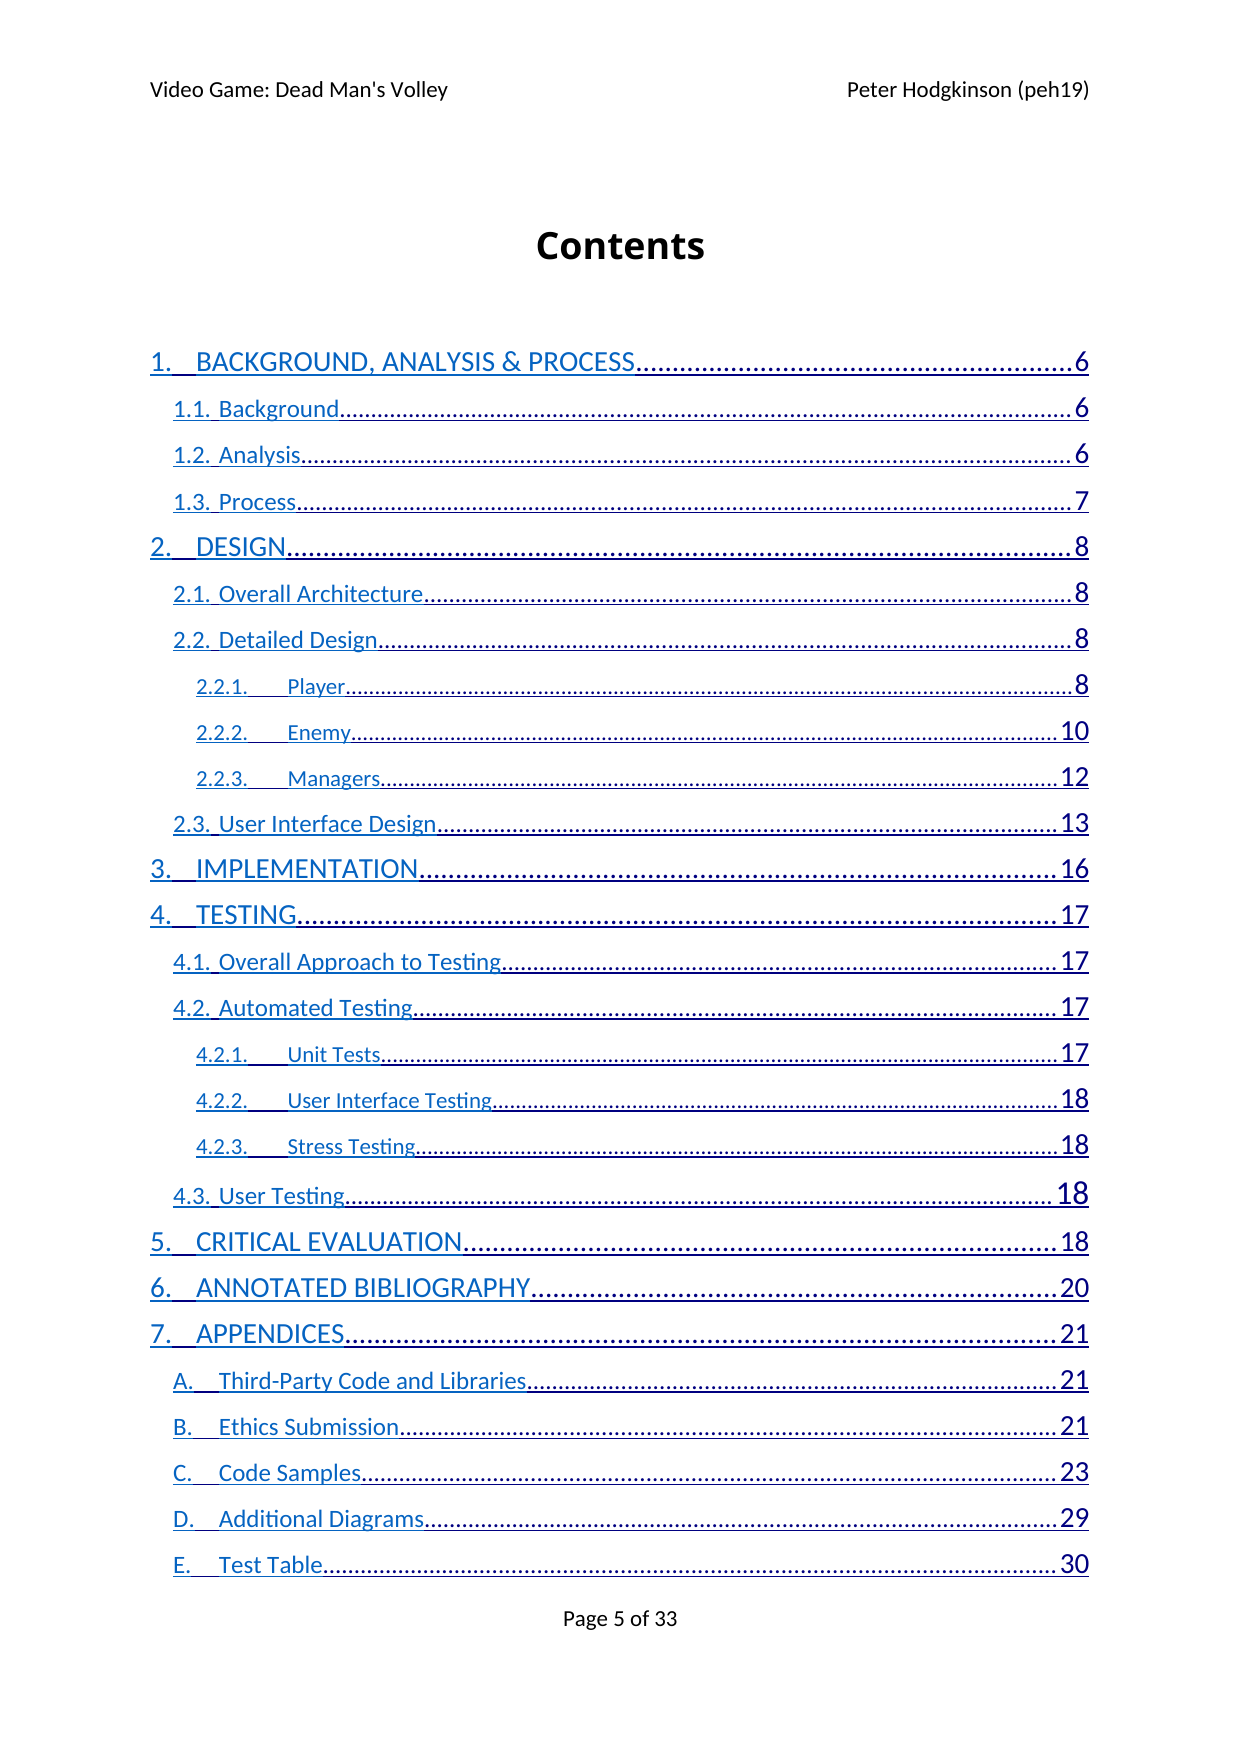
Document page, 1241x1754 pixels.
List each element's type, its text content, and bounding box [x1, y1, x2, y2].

text 2.1. Overall Architecture 8 [173, 574, 1090, 609]
text 4.2.2. User Interface Testing 18 [196, 1080, 1090, 1116]
text 4. TESTING 17 [150, 896, 1090, 932]
subtitle Contents [150, 220, 1090, 271]
text 2.2. Detailed Design 8 [173, 620, 1090, 655]
text A. Third-Party Code and Libraries 21 [173, 1361, 1090, 1397]
text 4.2.1. Unit Tests 17 [196, 1034, 1090, 1070]
text 3. IMPLEMENTATION 16 [150, 850, 1090, 886]
text 2.3. User Interface Design 13 [173, 804, 1090, 839]
text 2.2.3. Managers 12 [196, 758, 1090, 793]
text B. Ethics Submission 21 [173, 1407, 1090, 1443]
text 1.1. Background 6 [173, 389, 1090, 425]
text 2.2.1. Player 8 [196, 666, 1090, 701]
text 4.1. Overall Approach to Testing 17 [173, 942, 1090, 978]
text D. Additional Diagrams 29 [173, 1499, 1090, 1535]
text 2. DESIGN 8 [150, 528, 1090, 563]
text 4.3. User Testing 18 [173, 1172, 1090, 1213]
text 1. BACKGROUND, ANALYSIS & PROCESS 6 [150, 343, 1090, 379]
text 6. ANNOTATED BIBLIOGRAPHY 20 [150, 1269, 1090, 1305]
text C. Code Samples 23 [173, 1453, 1090, 1489]
text E. Test Table 30 [173, 1546, 1090, 1581]
text 1.3. Process 7 [173, 482, 1090, 517]
text 1.2. Analysis 6 [173, 436, 1090, 471]
text 5. CRITICAL EVALUATION 18 [150, 1223, 1090, 1259]
text 4.2.3. Stress Testing 18 [196, 1126, 1090, 1162]
text 7. APPENDICES 21 [150, 1315, 1090, 1351]
text 4.2. Automated Testing 17 [173, 988, 1090, 1024]
text 2.2.2. Enemy 10 [196, 712, 1090, 747]
